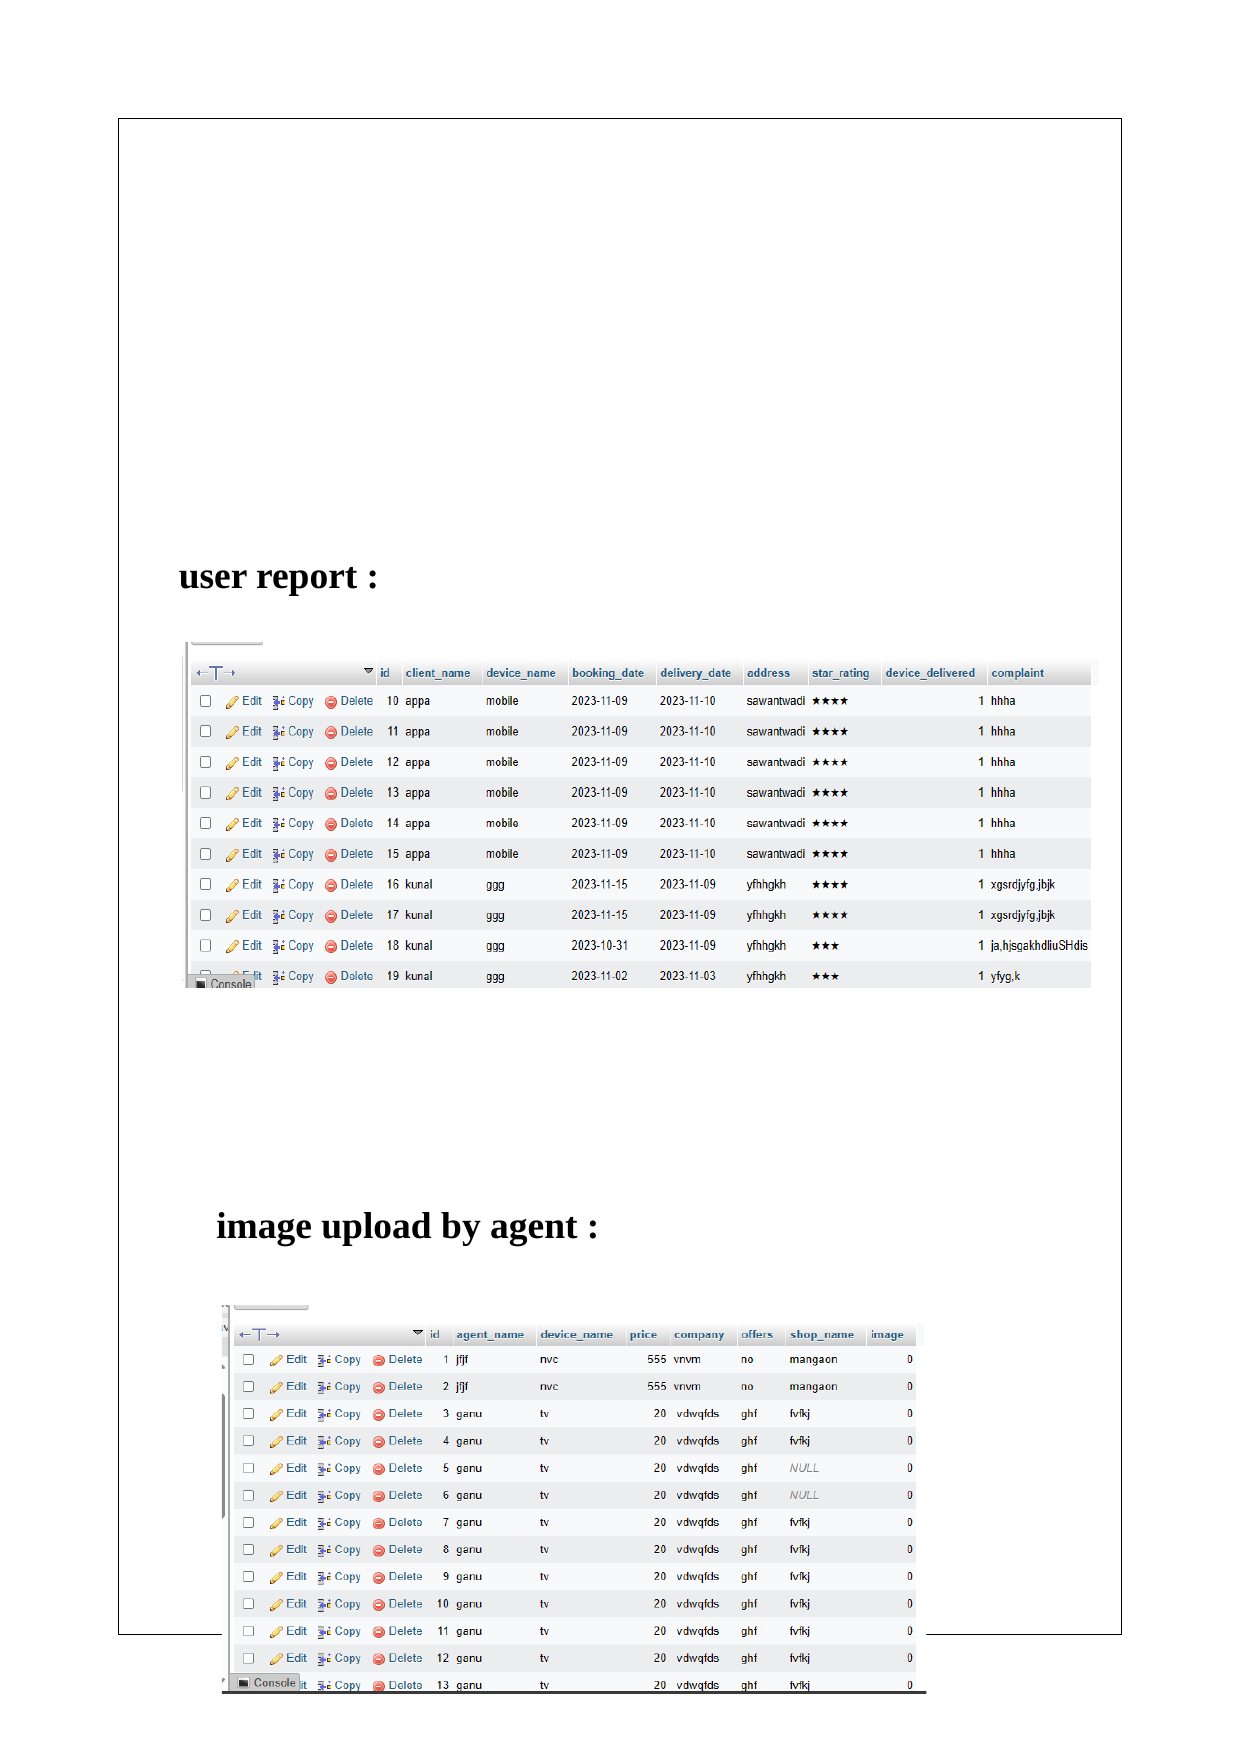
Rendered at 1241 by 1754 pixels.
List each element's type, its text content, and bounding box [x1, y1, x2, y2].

picture [182, 642, 1102, 988]
text user report : [122, 553, 1118, 597]
picture [221, 1305, 664, 1694]
text image upload by agent : [122, 1204, 1118, 1247]
